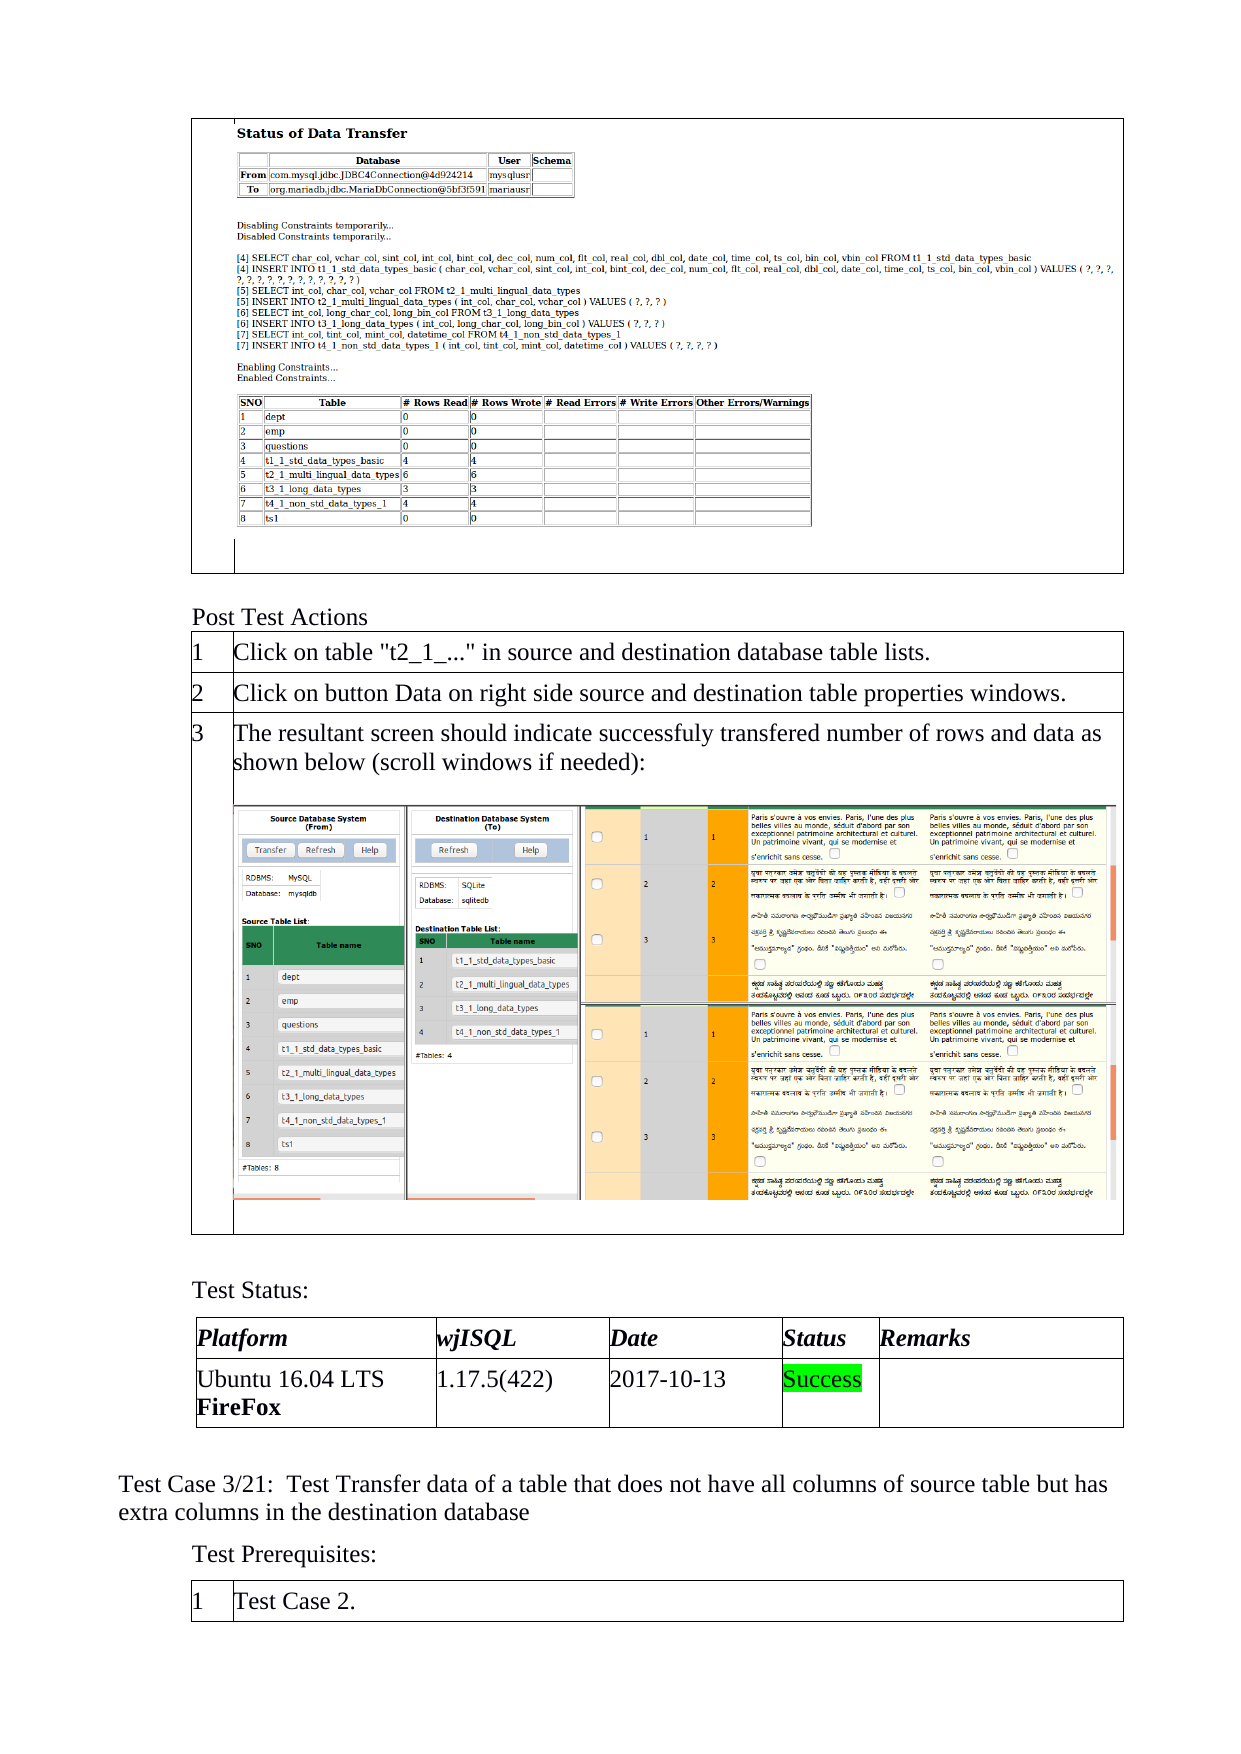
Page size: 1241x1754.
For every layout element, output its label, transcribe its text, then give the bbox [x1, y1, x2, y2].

table_header wjISQL [437, 1318, 609, 1357]
table_cell 2 [192, 673, 233, 712]
table_header Remarks [880, 1318, 1123, 1357]
text Post Test Actions [118, 602, 1122, 631]
table_header 1 [192, 1581, 233, 1621]
table_header Platform [197, 1318, 436, 1357]
table_header [192, 119, 234, 573]
table_cell The resultant screen should indicate successfuly transfered number of rows and data as shown below (scroll windows if needed): [234, 713, 1123, 1234]
table_cell 1.17.5(422) [437, 1359, 609, 1427]
table_cell Click on button Data on right side source and destination table properties windows. [234, 673, 1123, 712]
table_cell Ubuntu 16.04 LTS FireFox [197, 1359, 436, 1427]
table_header 1 [192, 632, 233, 672]
table_header Test Case 2. [234, 1581, 1123, 1621]
picture [232, 804, 1117, 1200]
table_cell 2017-10-13 [610, 1359, 782, 1427]
table_cell [880, 1359, 1123, 1427]
table_header Click on table "t2_1_..." in source and destination database table lists. [234, 632, 1123, 672]
table_cell Success [783, 1359, 879, 1427]
picture [233, 124, 1118, 539]
table_header Status [783, 1318, 879, 1357]
table_cell 3 [192, 713, 233, 1234]
table_header Date [610, 1318, 782, 1357]
text Test Status: [118, 1276, 1122, 1304]
table_header [235, 119, 1123, 573]
text Test Prerequisites: [118, 1539, 1122, 1567]
text Test Case 3/21: Test Transfer data of a table that does not have all columns of source table but has extra columns in the destination database [118, 1469, 1122, 1526]
